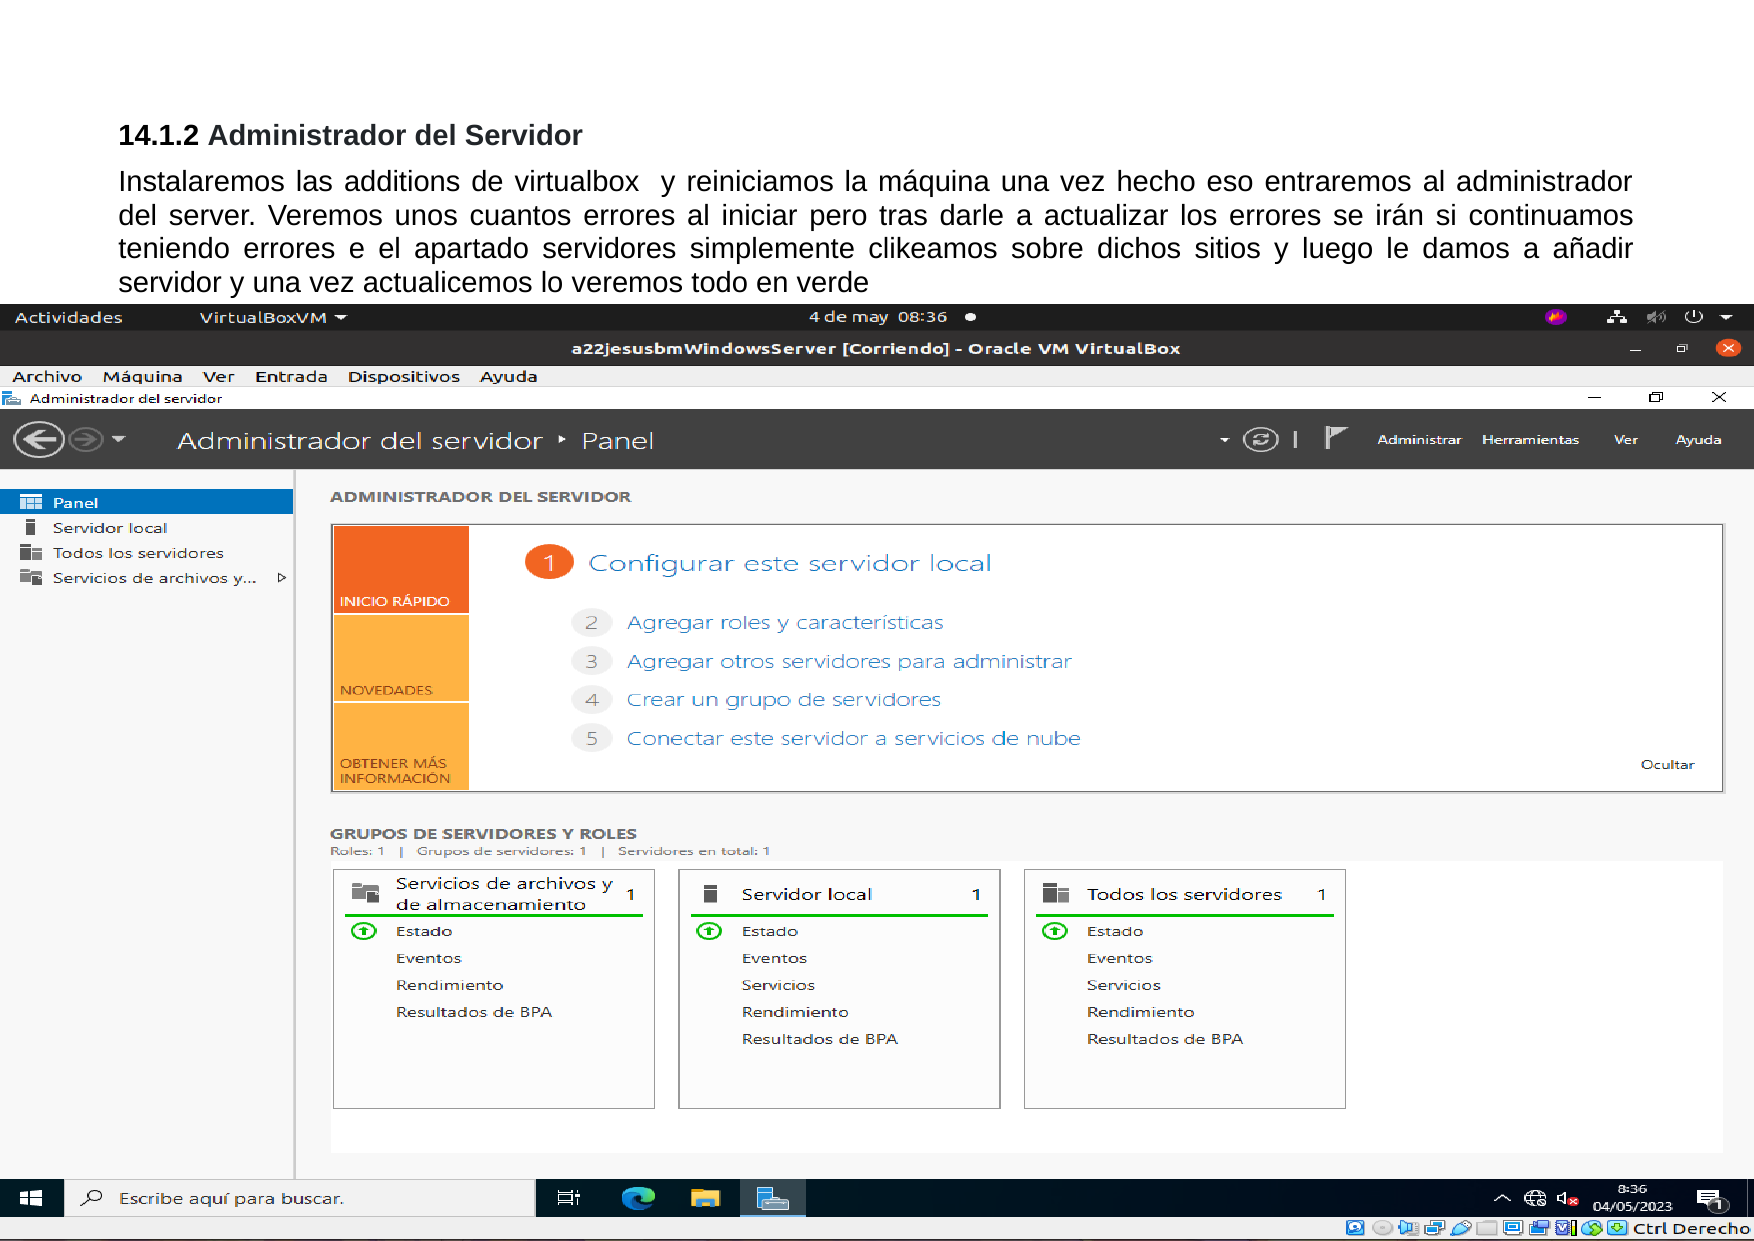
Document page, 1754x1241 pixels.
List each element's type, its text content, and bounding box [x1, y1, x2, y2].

text Instalaremos las additions de virtualbox y reiniciamos la máquina una vez hecho eso entraremos al administrador del server. Veremos unos cuantos errores al iniciar pero tras darle a actualizar los errores se irán si continuamos teniendo errores e el apartado servidores simplemente clikeamos sobre dichos sitios y luego le damos a añadir servidor y una vez actualicemos lo veremos todo en verde [118, 164, 1636, 298]
subtitle 14.1.2 Administrador del Servidor [118, 118, 1636, 152]
picture [0, 304, 1754, 1241]
